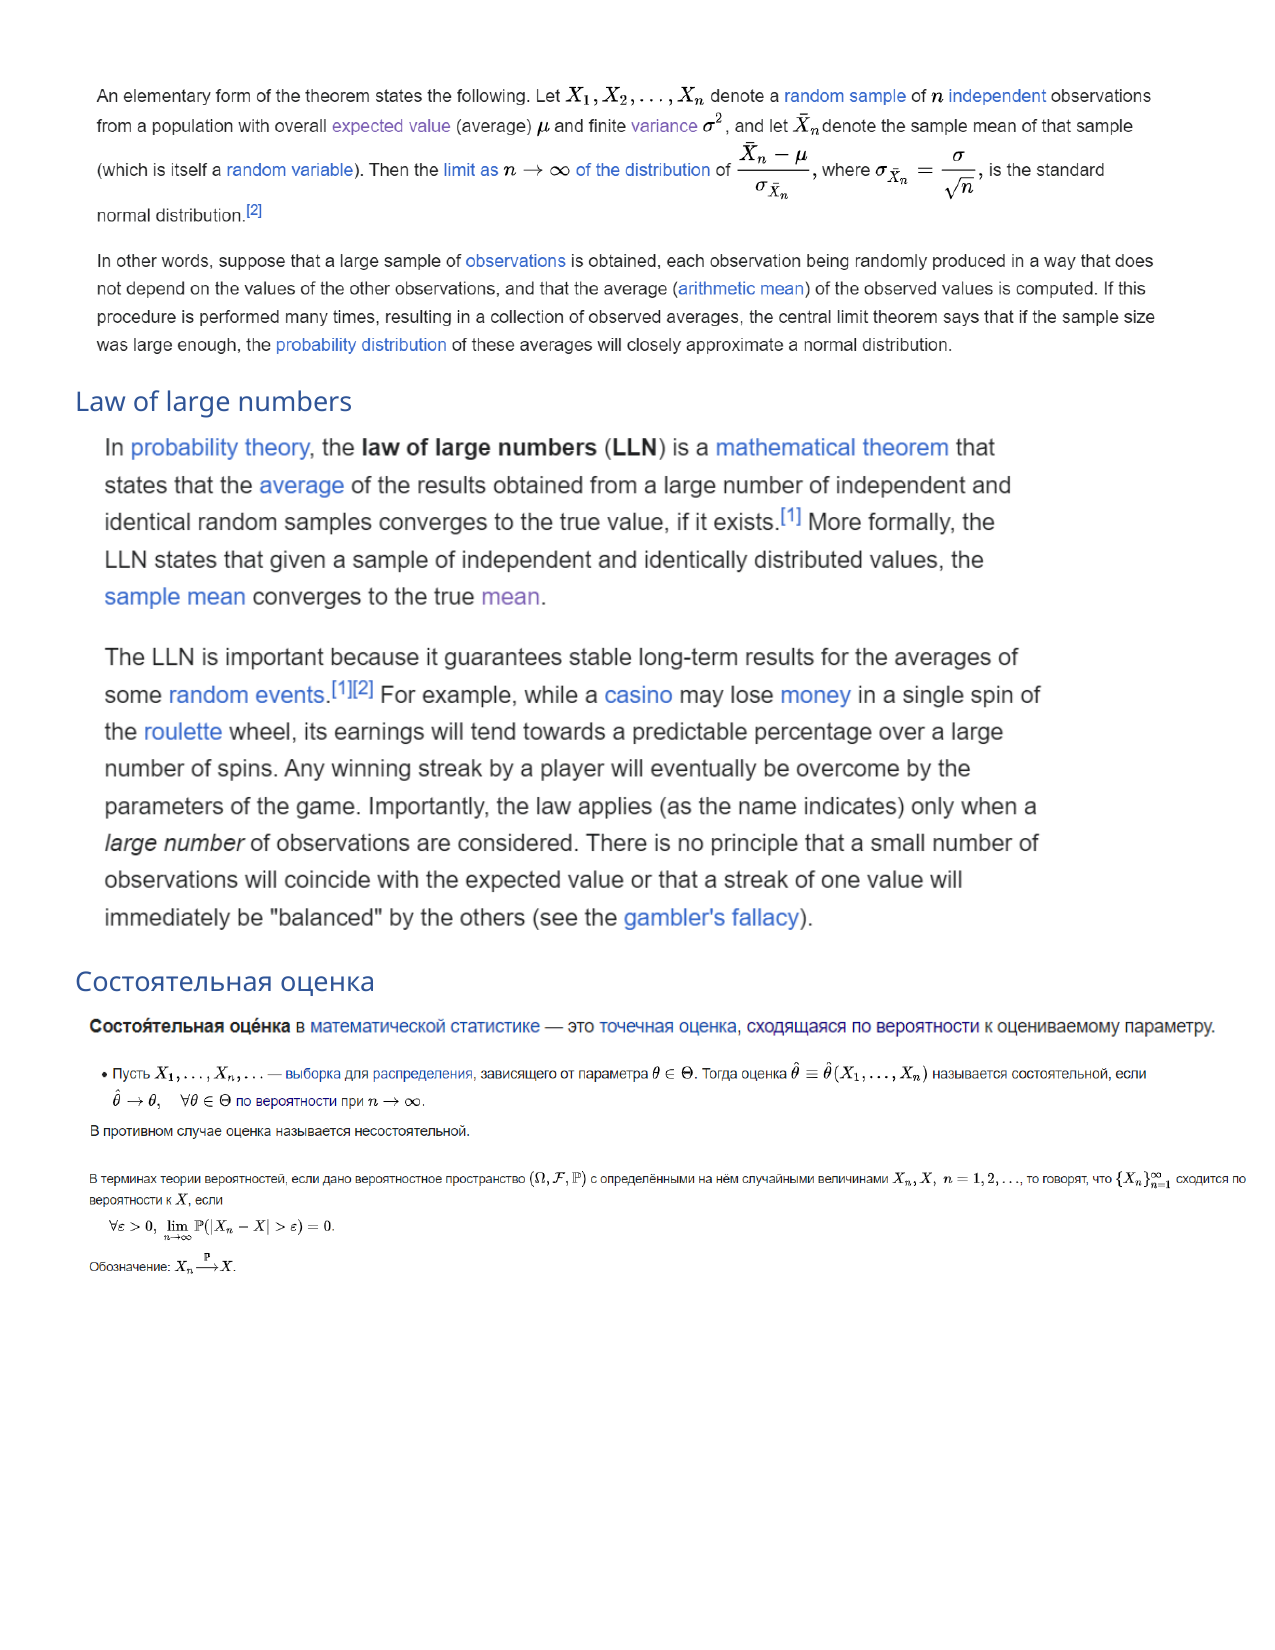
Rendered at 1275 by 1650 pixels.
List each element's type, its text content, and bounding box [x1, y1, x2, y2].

picture [75, 422, 1050, 944]
subtitle Состоятельная оценка [75, 962, 1200, 999]
subtitle Law of large numbers [75, 383, 1200, 419]
picture [75, 1062, 1275, 1146]
picture [75, 1164, 1257, 1287]
picture [75, 75, 1179, 364]
picture [75, 1002, 1275, 1044]
